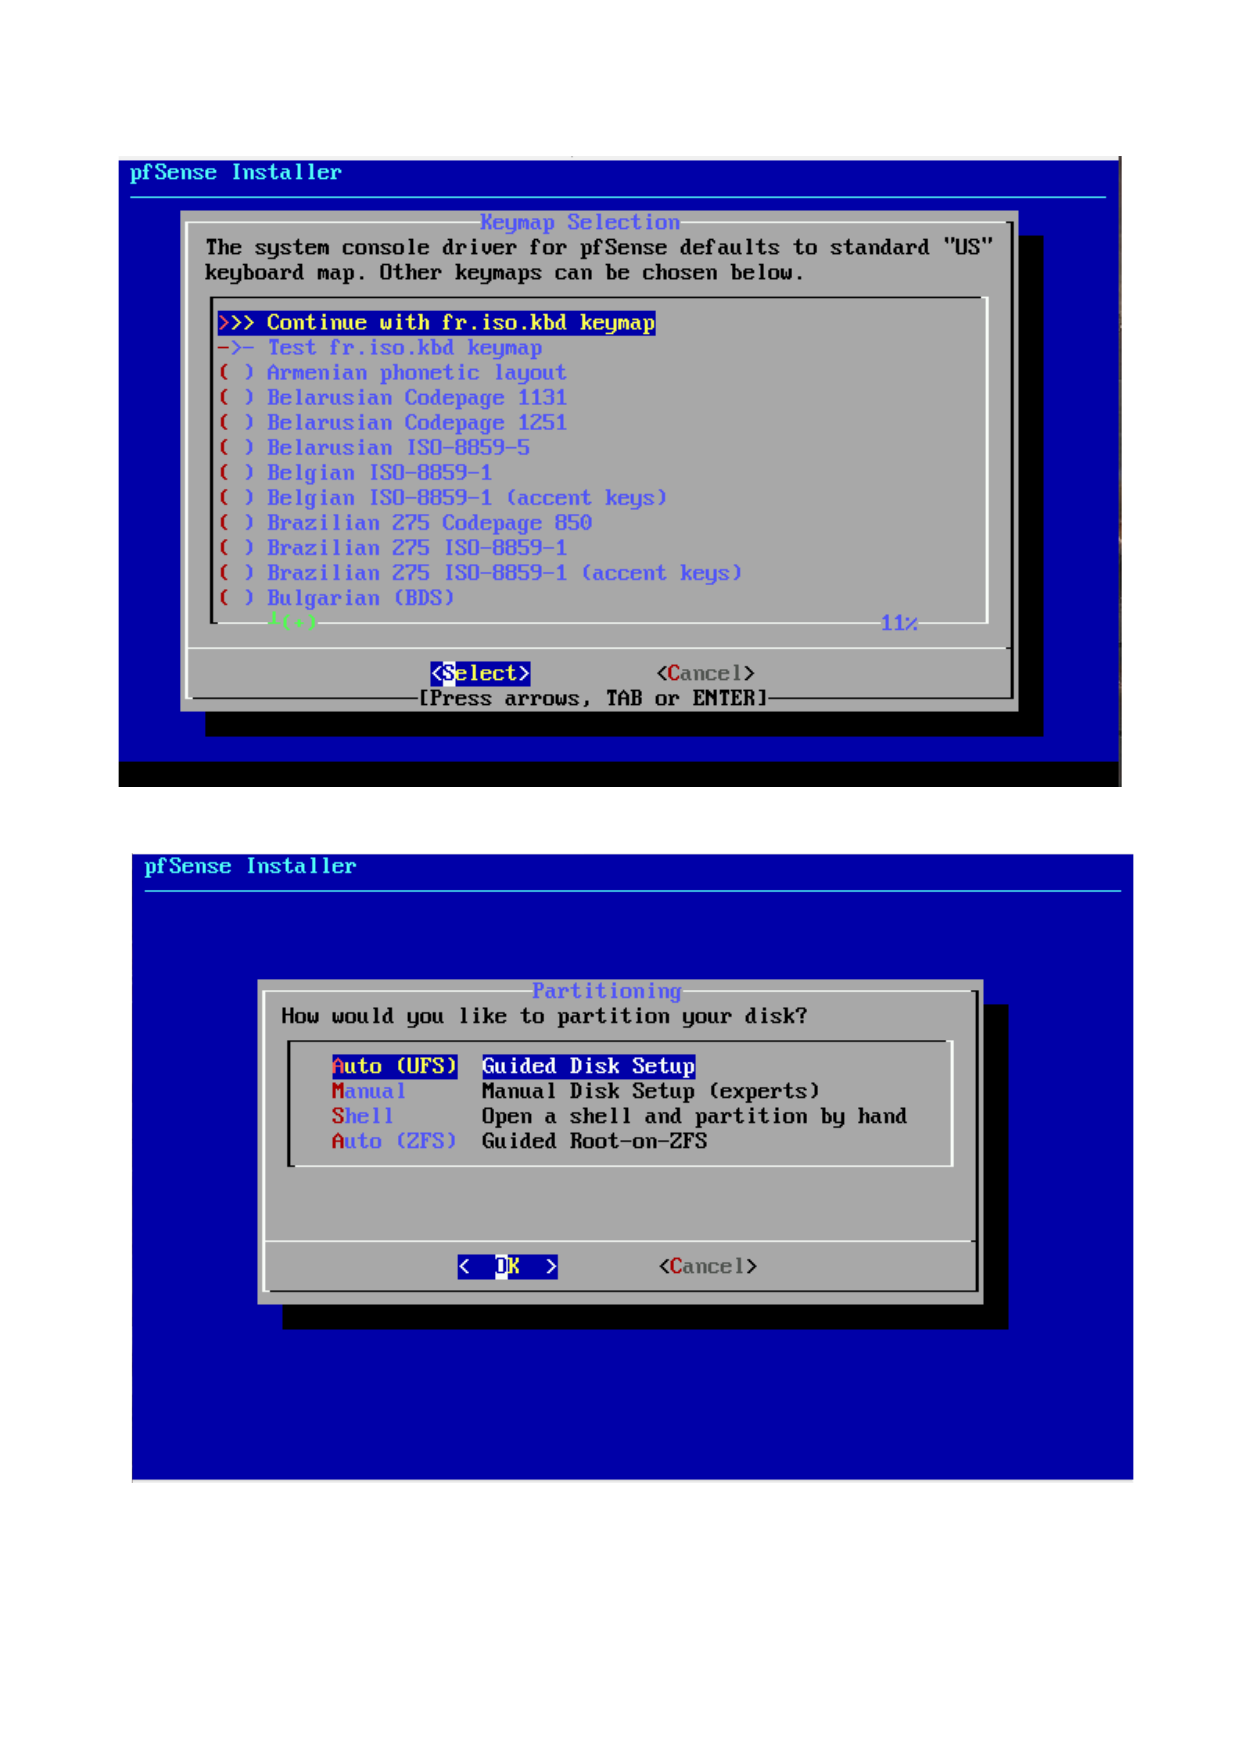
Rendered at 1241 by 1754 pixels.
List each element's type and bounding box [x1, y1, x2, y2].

picture [131, 853, 1134, 1483]
picture [118, 156, 1122, 787]
